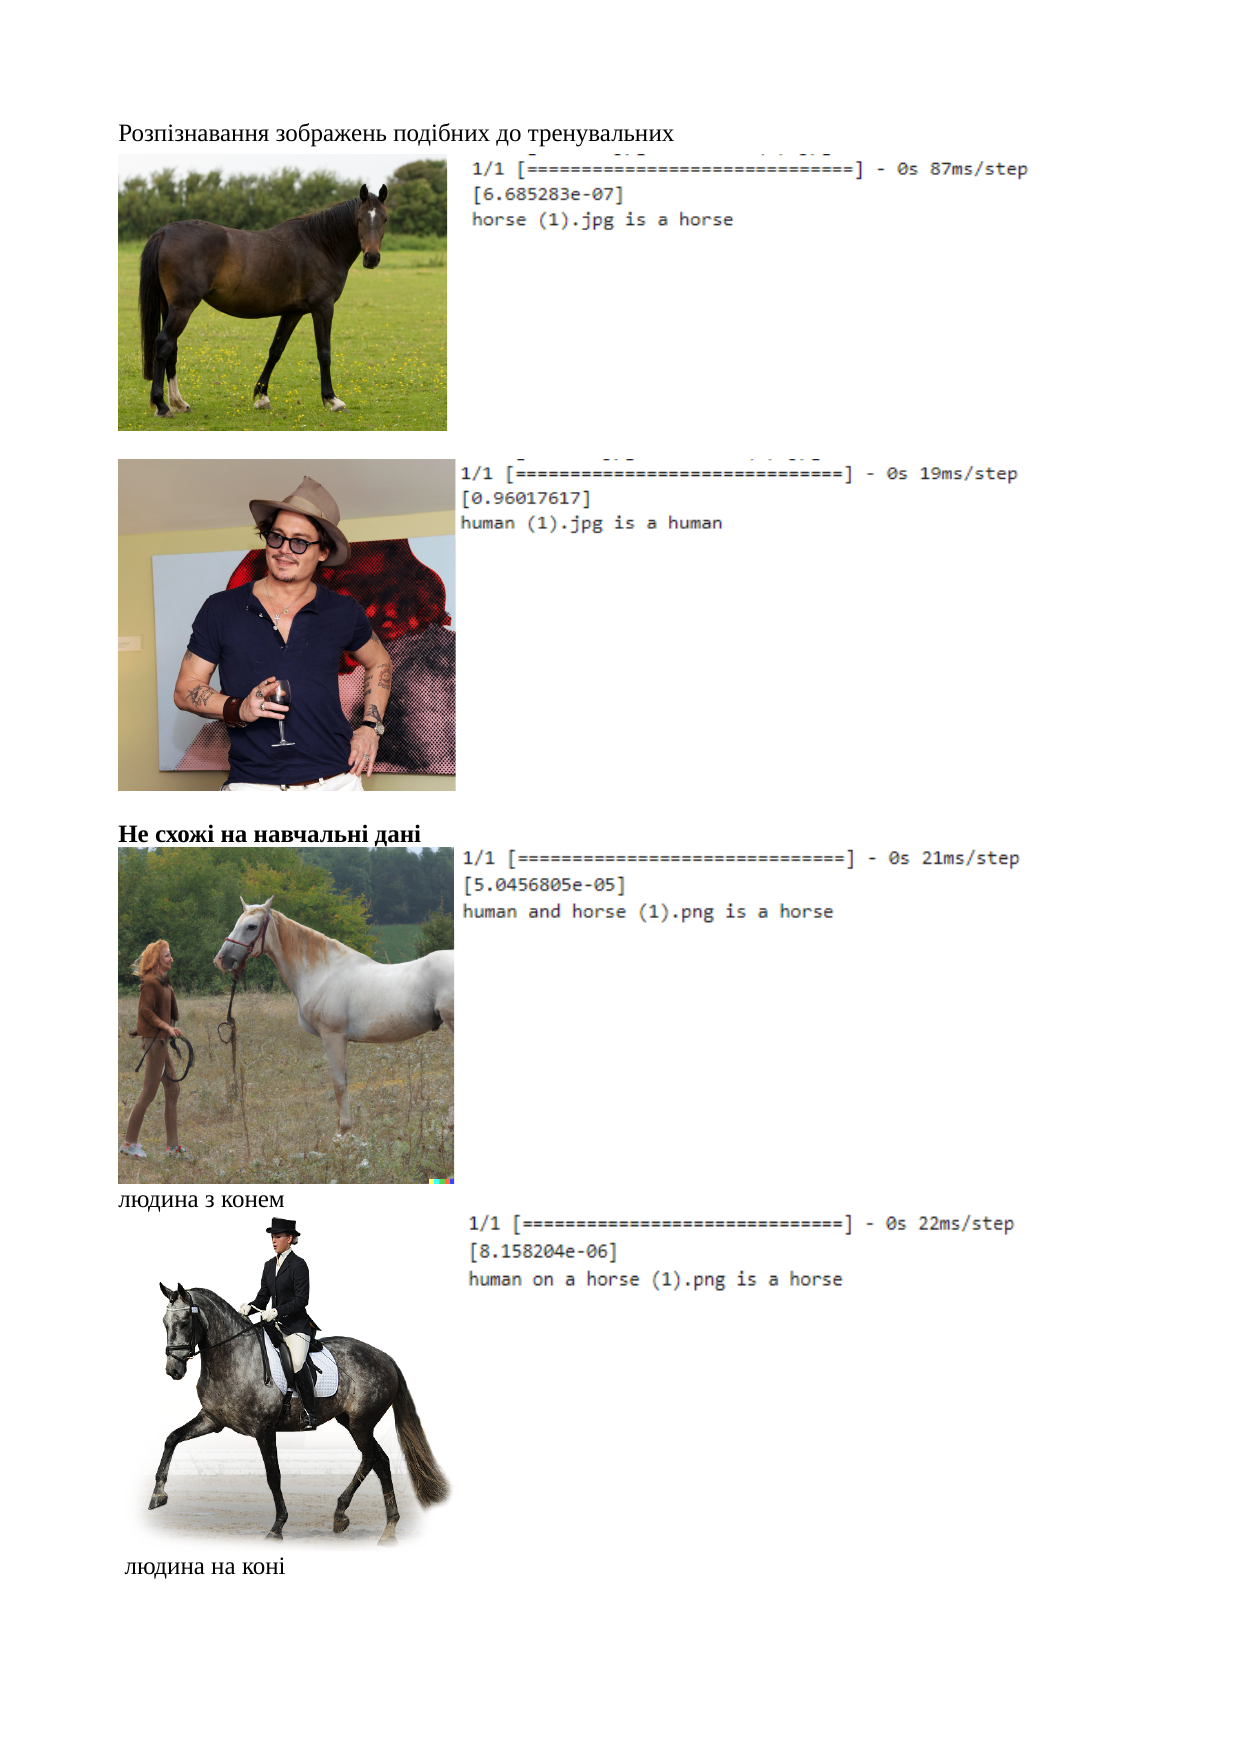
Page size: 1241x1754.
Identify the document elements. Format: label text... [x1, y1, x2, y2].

picture [118, 1212, 1027, 1552]
text Не схожі на навчальні дані [118, 819, 1122, 848]
picture [118, 847, 1028, 1184]
picture [465, 154, 1041, 242]
picture [118, 459, 1023, 791]
text Розпізнавання зображень подібних до тренувальних [118, 118, 1122, 147]
picture [118, 154, 448, 431]
text людина з конем [118, 848, 1122, 1212]
text людина на коні [118, 1212, 1122, 1580]
